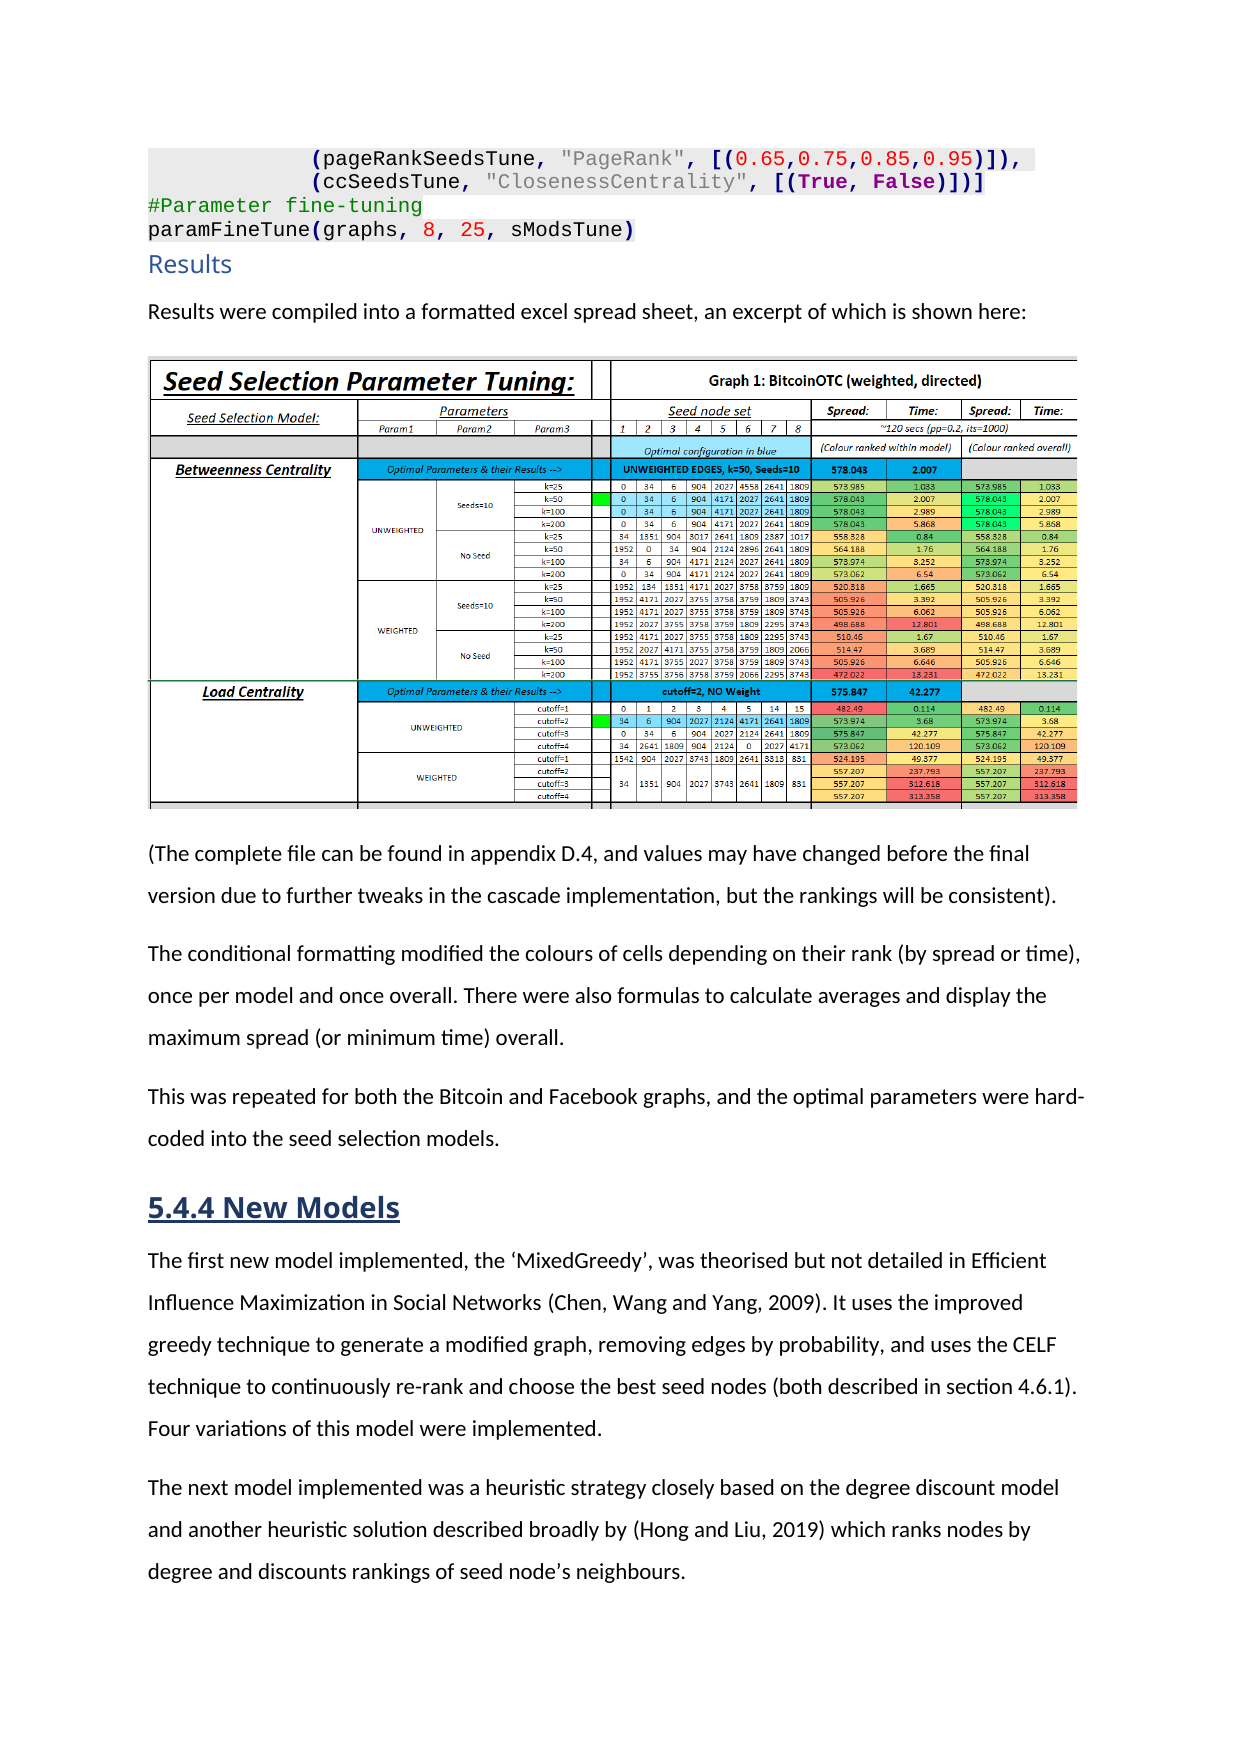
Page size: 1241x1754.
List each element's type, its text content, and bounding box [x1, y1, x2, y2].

text The next model implemented was a heuristic strategy closely based on the degree discount model and another heuristic solution described broadly by (Hong and Liu, 2019) which ranks nodes by degree and discounts rankings of seed node’s neighbours. [148, 1473, 1092, 1585]
text (pageRankSeedsTune, "PageRank", [(0.65,0.75,0.85,0.95)]), [148, 148, 1092, 171]
text This was repeated for both the Bitcoin and Facebook graphs, and the optimal parameters were hard-coded into the seed selection models. [148, 1082, 1092, 1152]
text #Parameter fine-tuning [148, 195, 1092, 219]
subtitle Results [148, 246, 1092, 281]
text (ccSeedsTune, "ClosenessCentrality", [(True, False)])] [148, 171, 1092, 195]
text The first new model implemented, the ‘MixedGreedy’, was theorised but not detailed in Efficient Influence Maximization in Social Networks (Chen, Wang and Yang, 2009). It uses the improved greedy technique to generate a modified graph, removing edges by probability, and uses the CELF technique to continuously re-rank and choose the best seed nodes (both described in section 4.6.1). Four variations of this model were implemented. [148, 1246, 1092, 1442]
text (The complete file can be found in appendix D.4, and values may have changed before the final version due to further tweaks in the cascade implementation, but the rankings will be consistent). [148, 839, 1092, 909]
text paramFineTune(graphs, 8, 25, sModsTune) [148, 219, 1092, 242]
text Results were compiled into a formatted excel spread sheet, an excerpt of which is shown here: [148, 297, 1092, 326]
text The conditional formatting modified the colours of cells depending on their rank (by spread or time), once per model and once overall. There were also formulas to calculate averages and display the maximum spread (or minimum time) overall. [148, 939, 1092, 1051]
subtitle 5.4.4 New Models [148, 1187, 1092, 1227]
